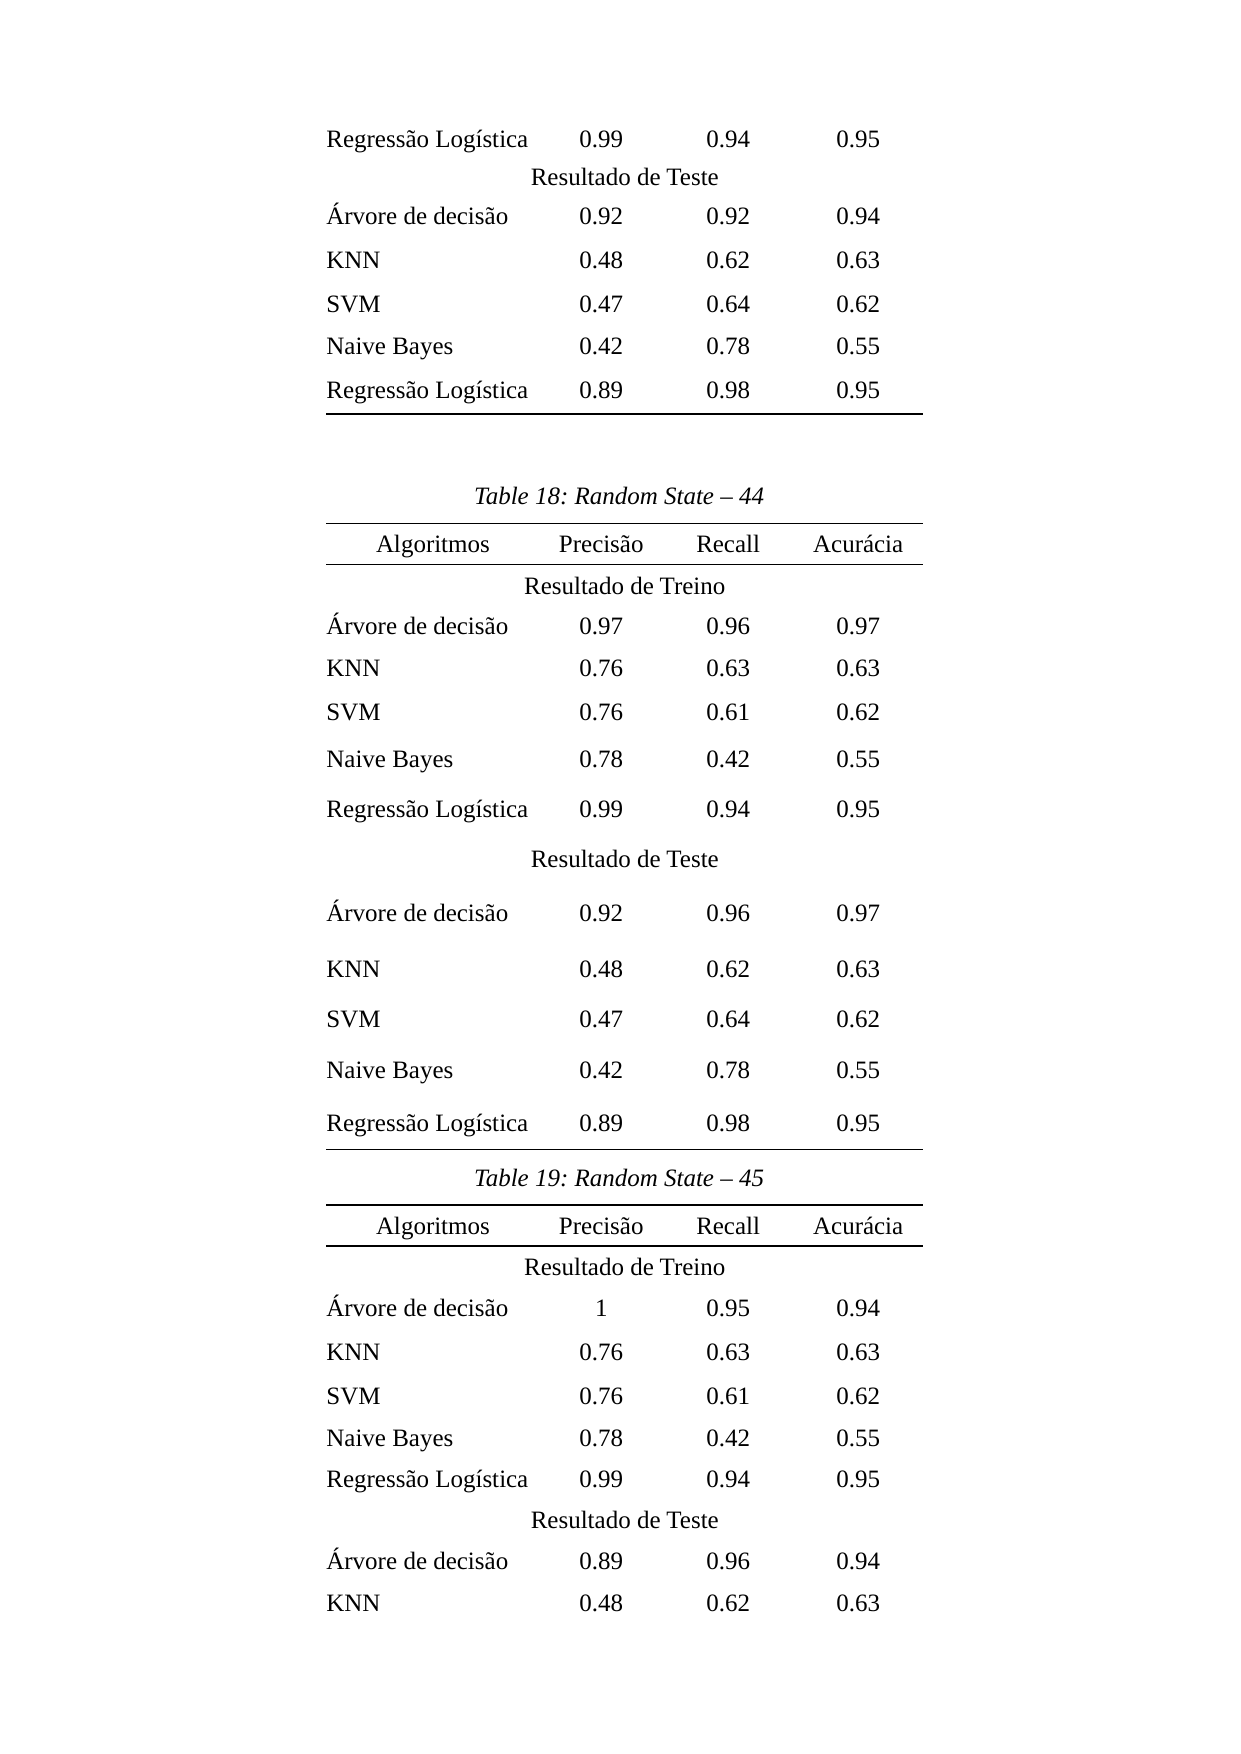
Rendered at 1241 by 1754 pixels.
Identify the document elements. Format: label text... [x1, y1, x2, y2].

table_cell 0.62 [793, 283, 923, 325]
table_cell KNN [326, 1328, 539, 1374]
table_cell 0.61 [663, 1375, 793, 1417]
table_cell Resultado de Treino [326, 565, 923, 605]
table_cell 0.98 [663, 366, 793, 413]
table_cell 0.99 [539, 1458, 663, 1499]
table_cell Regressão Logística [326, 782, 539, 835]
table_header Recall [663, 524, 793, 563]
table_cell 0.55 [793, 1417, 923, 1457]
table_cell 0.61 [663, 688, 793, 735]
table_cell Naive Bayes [326, 1043, 539, 1096]
table_cell Árvore de decisão [326, 605, 539, 646]
table_cell Regressão Logística [326, 366, 539, 413]
table_cell Naive Bayes [326, 325, 539, 366]
table_cell 0.78 [539, 1417, 663, 1457]
table_cell 0.94 [663, 782, 793, 835]
table_cell 0.62 [793, 995, 923, 1043]
table_cell 0.95 [793, 1458, 923, 1499]
table_cell 0.55 [793, 325, 923, 366]
table_cell 0.78 [663, 1043, 793, 1096]
table_header Recall [663, 1206, 793, 1245]
table_cell 0.62 [663, 1581, 793, 1623]
table_cell 0.94 [663, 1458, 793, 1499]
table_cell 0.89 [539, 1540, 663, 1581]
table_cell 0.98 [663, 1096, 793, 1148]
table_cell 0.97 [793, 605, 923, 646]
table_cell 0.63 [663, 646, 793, 688]
table_cell 0.99 [539, 782, 663, 835]
table_cell 0.95 [793, 366, 923, 413]
table_cell 0.76 [539, 1328, 663, 1374]
table_cell Resultado de Teste [326, 159, 923, 194]
table_cell 0.42 [663, 735, 793, 782]
table_cell 0.97 [793, 883, 923, 942]
table_cell 0.89 [539, 1096, 663, 1148]
table_cell Regressão Logística [326, 118, 539, 159]
table_cell SVM [326, 1375, 539, 1417]
table_header Acurácia [793, 524, 923, 563]
table_cell Árvore de decisão [326, 195, 539, 236]
table_cell SVM [326, 283, 539, 325]
table_cell 0.48 [539, 236, 663, 283]
table_cell SVM [326, 995, 539, 1043]
table_cell SVM [326, 688, 539, 735]
table_cell 0.96 [663, 605, 793, 646]
table_cell 0.48 [539, 1581, 663, 1623]
table_cell 0.63 [793, 1581, 923, 1623]
table_cell 0.78 [663, 325, 793, 366]
table_cell 0.95 [793, 782, 923, 835]
table_cell KNN [326, 1581, 539, 1623]
table_cell Naive Bayes [326, 735, 539, 782]
table_cell 0.92 [539, 195, 663, 236]
table_cell 0.96 [663, 883, 793, 942]
text Table 18: Random State – 44 [118, 481, 1122, 510]
table_cell Naive Bayes [326, 1417, 539, 1457]
table_header Algoritmos [326, 1206, 539, 1245]
table_cell 0.47 [539, 283, 663, 325]
table_cell 0.76 [539, 1375, 663, 1417]
table_cell 0.62 [793, 1375, 923, 1417]
table_cell 0.94 [793, 1287, 923, 1328]
table_cell 0.42 [663, 1417, 793, 1457]
table_cell 0.95 [663, 1287, 793, 1328]
table_cell Árvore de decisão [326, 1287, 539, 1328]
table_cell 0.76 [539, 646, 663, 688]
table_cell 0.42 [539, 1043, 663, 1096]
table_cell KNN [326, 942, 539, 995]
table_cell Resultado de Teste [326, 835, 923, 883]
table_cell Árvore de decisão [326, 1540, 539, 1581]
table_cell 0.42 [539, 325, 663, 366]
table_cell 0.99 [539, 118, 663, 159]
table_header Precisão [539, 1206, 663, 1245]
table_cell 0.64 [663, 995, 793, 1043]
table_cell 0.94 [663, 118, 793, 159]
table_cell 0.62 [793, 688, 923, 735]
table_cell 0.62 [663, 942, 793, 995]
table_header Acurácia [793, 1206, 923, 1245]
table_cell 0.48 [539, 942, 663, 995]
table_cell 0.89 [539, 366, 663, 413]
table_cell 0.94 [793, 195, 923, 236]
table_cell 1 [539, 1287, 663, 1328]
table_cell 0.63 [793, 646, 923, 688]
table_header Precisão [539, 524, 663, 563]
table_cell Árvore de decisão [326, 883, 539, 942]
table_cell 0.76 [539, 688, 663, 735]
table_cell Regressão Logística [326, 1096, 539, 1148]
table_cell 0.92 [539, 883, 663, 942]
table_cell 0.78 [539, 735, 663, 782]
table_cell 0.63 [793, 236, 923, 283]
table_cell 0.95 [793, 1096, 923, 1148]
text Table 19: Random State – 45 [118, 1163, 1122, 1191]
table_cell 0.62 [663, 236, 793, 283]
table_header Algoritmos [326, 524, 539, 563]
table_cell 0.96 [663, 1540, 793, 1581]
table_cell 0.97 [539, 605, 663, 646]
table_cell 0.63 [663, 1328, 793, 1374]
table_cell KNN [326, 646, 539, 688]
table_cell 0.55 [793, 1043, 923, 1096]
table_cell Resultado de Treino [326, 1247, 923, 1287]
table_cell 0.64 [663, 283, 793, 325]
table_cell Regressão Logística [326, 1458, 539, 1499]
table_cell 0.92 [663, 195, 793, 236]
table_cell 0.63 [793, 1328, 923, 1374]
table_cell 0.63 [793, 942, 923, 995]
table_cell KNN [326, 236, 539, 283]
table_cell 0.55 [793, 735, 923, 782]
table_cell 0.95 [793, 118, 923, 159]
table_cell 0.47 [539, 995, 663, 1043]
table_cell Resultado de Teste [326, 1500, 923, 1540]
table_cell 0.94 [793, 1540, 923, 1581]
